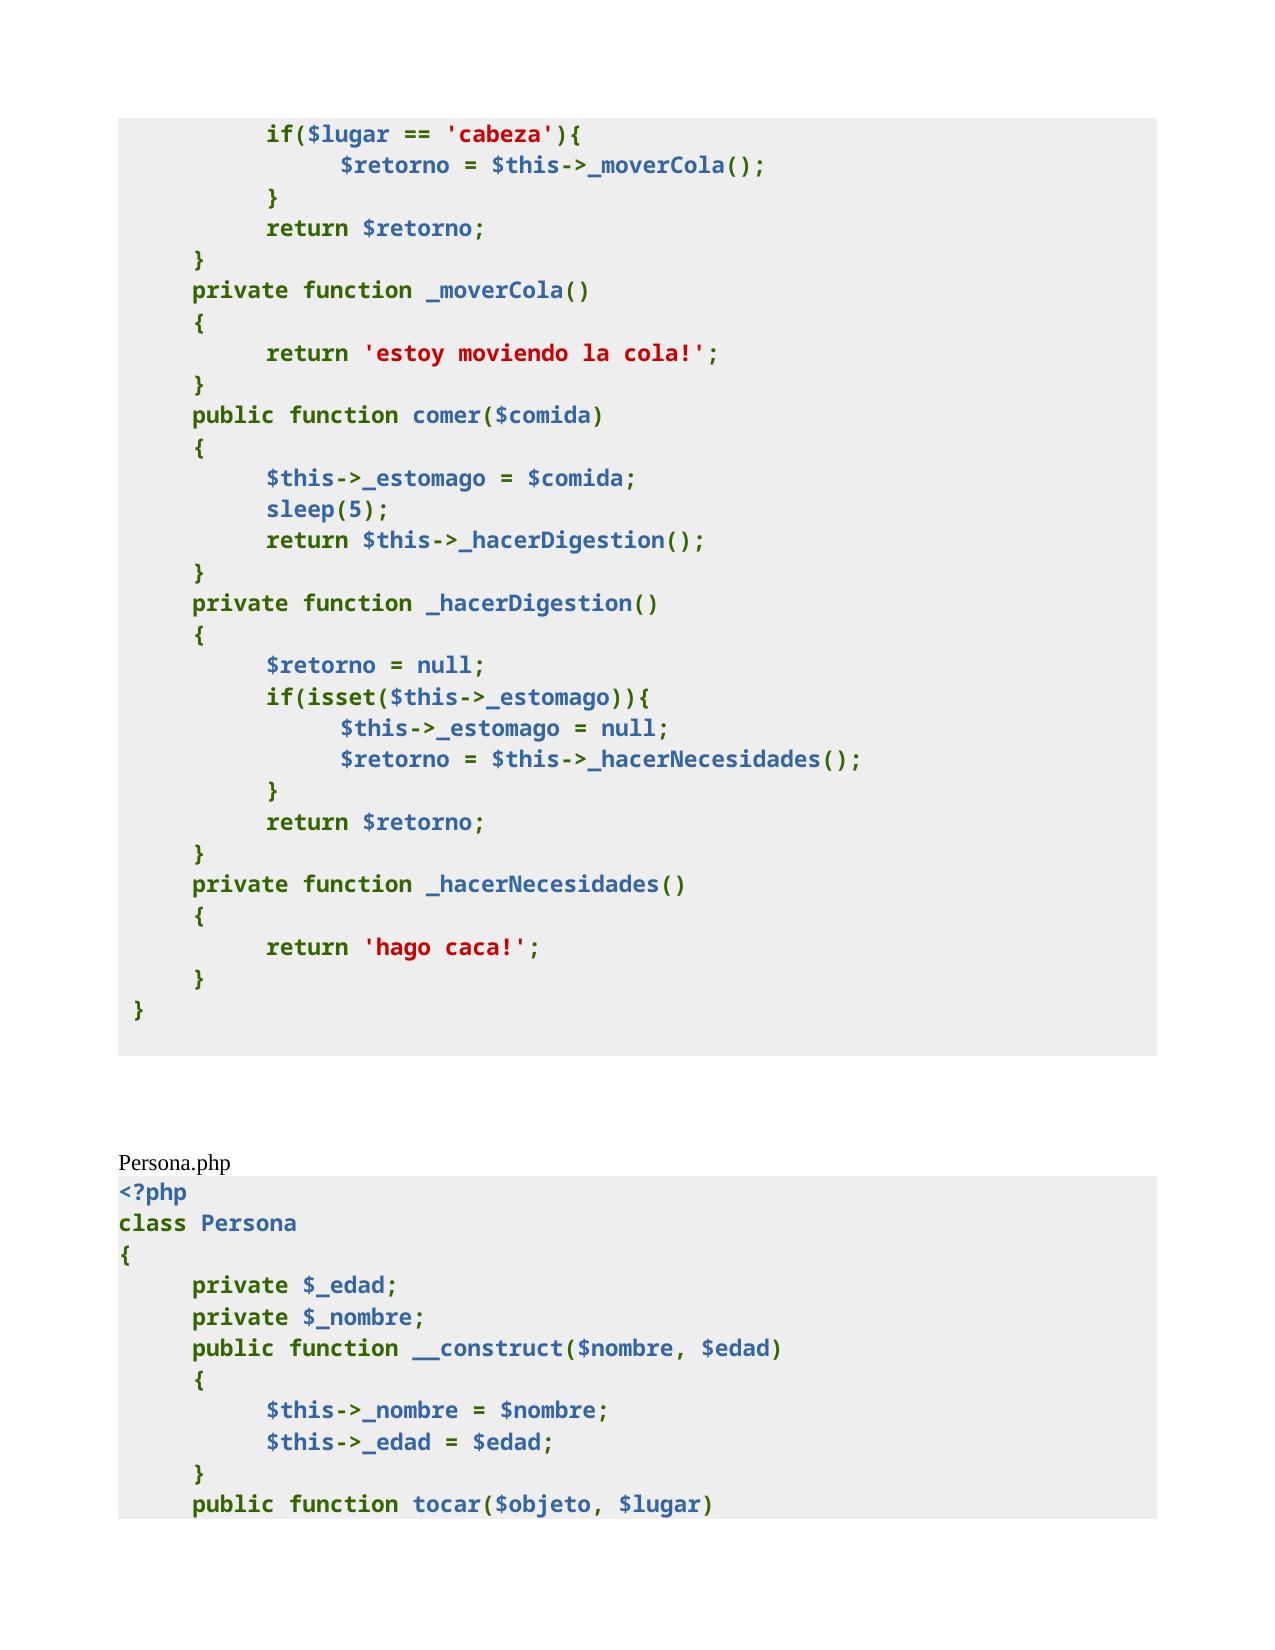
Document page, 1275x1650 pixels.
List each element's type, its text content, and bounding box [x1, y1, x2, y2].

text $retorno = null; [118, 649, 1157, 681]
text { [118, 1238, 1157, 1269]
text $this->_nombre = $nombre; [118, 1394, 1157, 1426]
text sleep(5); [118, 493, 1157, 524]
text public function comer($comida) [118, 399, 1157, 431]
text private function _hacerNecesidades() [118, 868, 1157, 899]
text $this->_estomago = null; [118, 712, 1157, 743]
text $this->_estomago = $comida; [118, 462, 1157, 493]
text return $retorno; [118, 212, 1157, 243]
text $retorno = $this->_moverCola(); [118, 149, 1157, 181]
text Persona.php [118, 1149, 1157, 1176]
text private $_nombre; [118, 1301, 1157, 1332]
text } [118, 243, 1157, 274]
text } [118, 556, 1157, 587]
text private function _moverCola() [118, 274, 1157, 306]
text <?php [118, 1176, 1157, 1207]
text return 'estoy moviendo la cola!'; [118, 337, 1157, 368]
text { [118, 431, 1157, 462]
text { [118, 899, 1157, 931]
text return $retorno; [118, 806, 1157, 837]
text public function tocar($objeto, $lugar) [118, 1488, 1157, 1519]
text public function __construct($nombre, $edad) [118, 1332, 1157, 1363]
text { [118, 618, 1157, 649]
text } [118, 993, 1157, 1024]
text } [118, 774, 1157, 806]
text if($lugar == 'cabeza'){ [118, 118, 1157, 149]
text } [118, 181, 1157, 212]
text return 'hago caca!'; [118, 931, 1157, 962]
text $this->_edad = $edad; [118, 1426, 1157, 1457]
text } [118, 368, 1157, 399]
text class Persona [118, 1207, 1157, 1238]
text private function _hacerDigestion() [118, 587, 1157, 618]
text $retorno = $this->_hacerNecesidades(); [118, 743, 1157, 774]
text { [118, 306, 1157, 337]
text } [118, 962, 1157, 993]
text } [118, 837, 1157, 868]
text if(isset($this->_estomago)){ [118, 681, 1157, 712]
text } [118, 1457, 1157, 1488]
text return $this->_hacerDigestion(); [118, 524, 1157, 556]
text private $_edad; [118, 1269, 1157, 1301]
text { [118, 1363, 1157, 1394]
